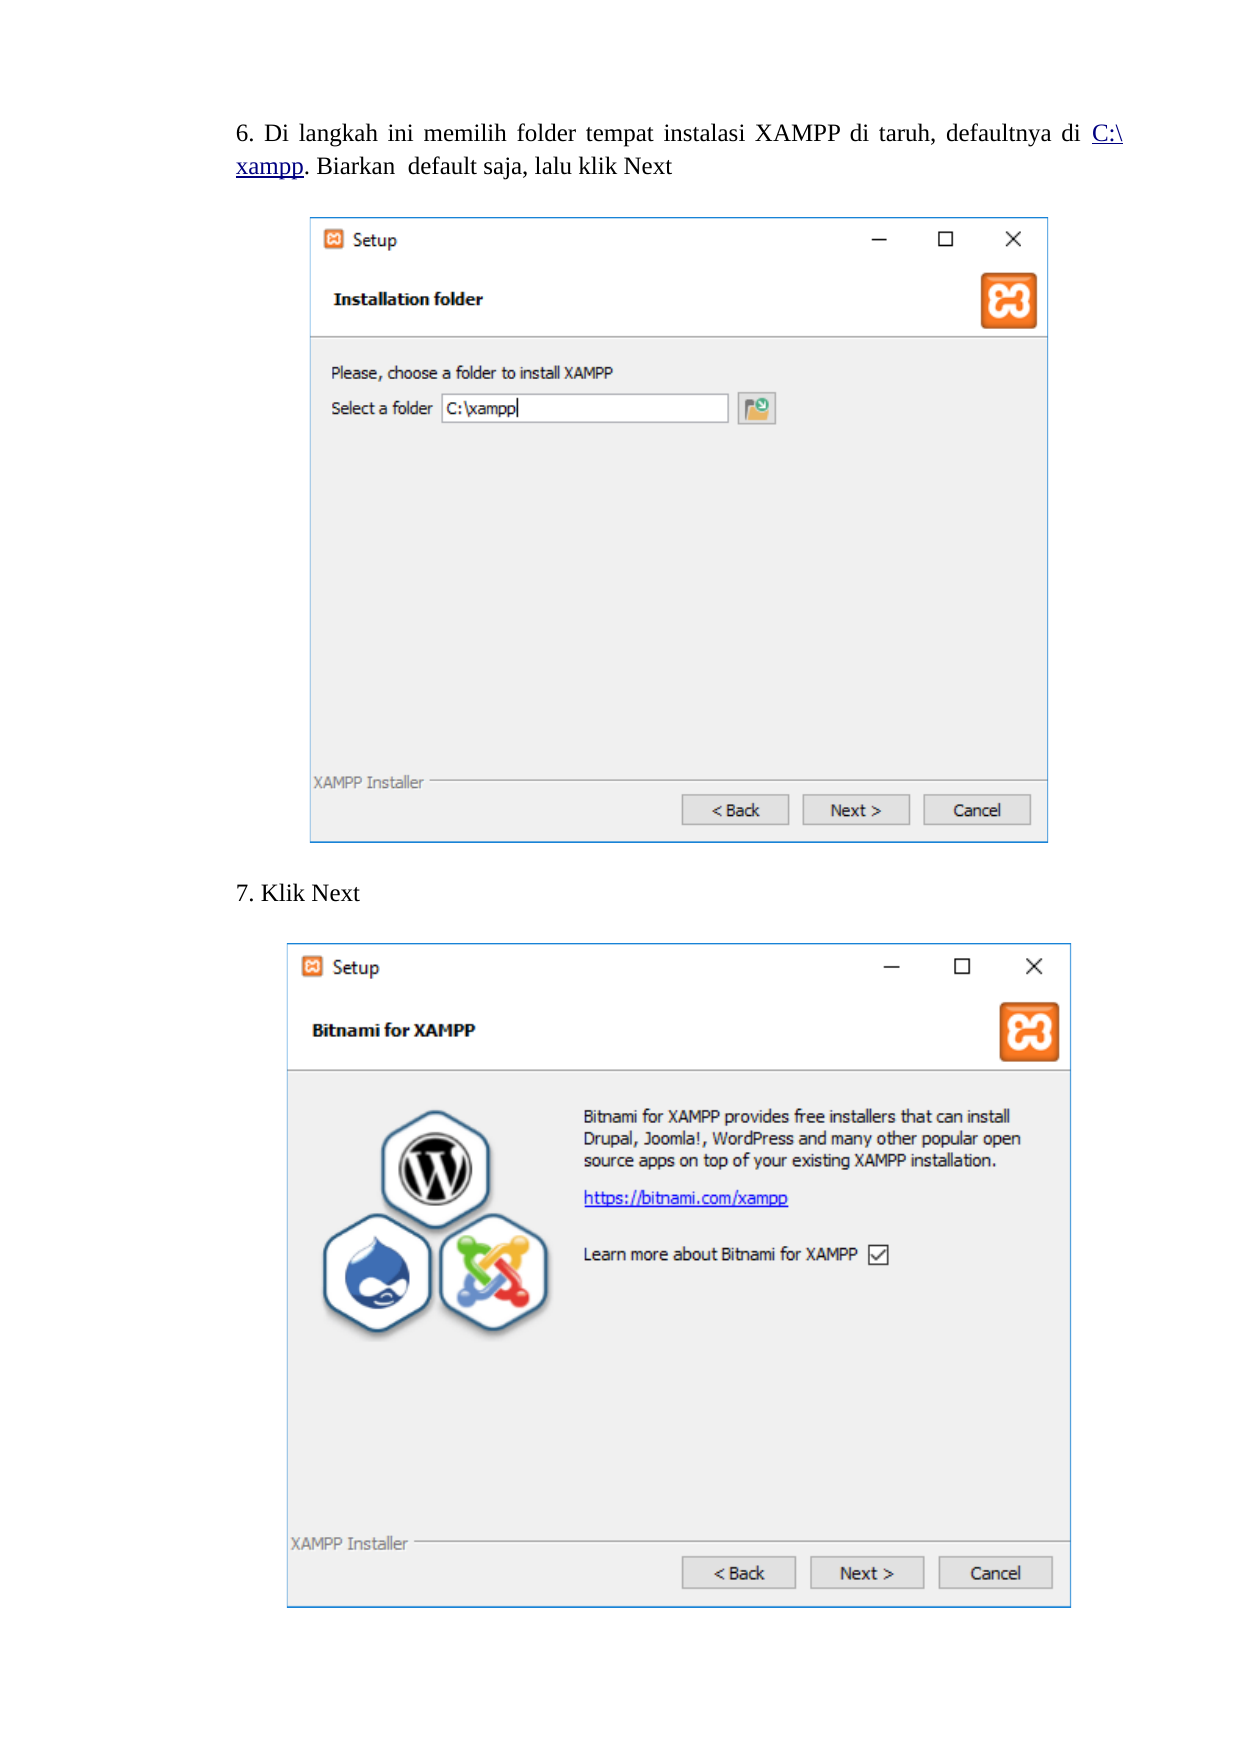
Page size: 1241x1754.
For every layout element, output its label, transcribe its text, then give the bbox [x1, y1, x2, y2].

text 7. Klik Next [236, 878, 1122, 906]
text 6. Di langkah ini memilih folder tempat instalasi XAMPP di taruh, defaultnya di C:\xampp. Biarkan default saja, lalu klik Next [236, 118, 1122, 180]
picture [309, 217, 1049, 843]
picture [286, 943, 1072, 1608]
